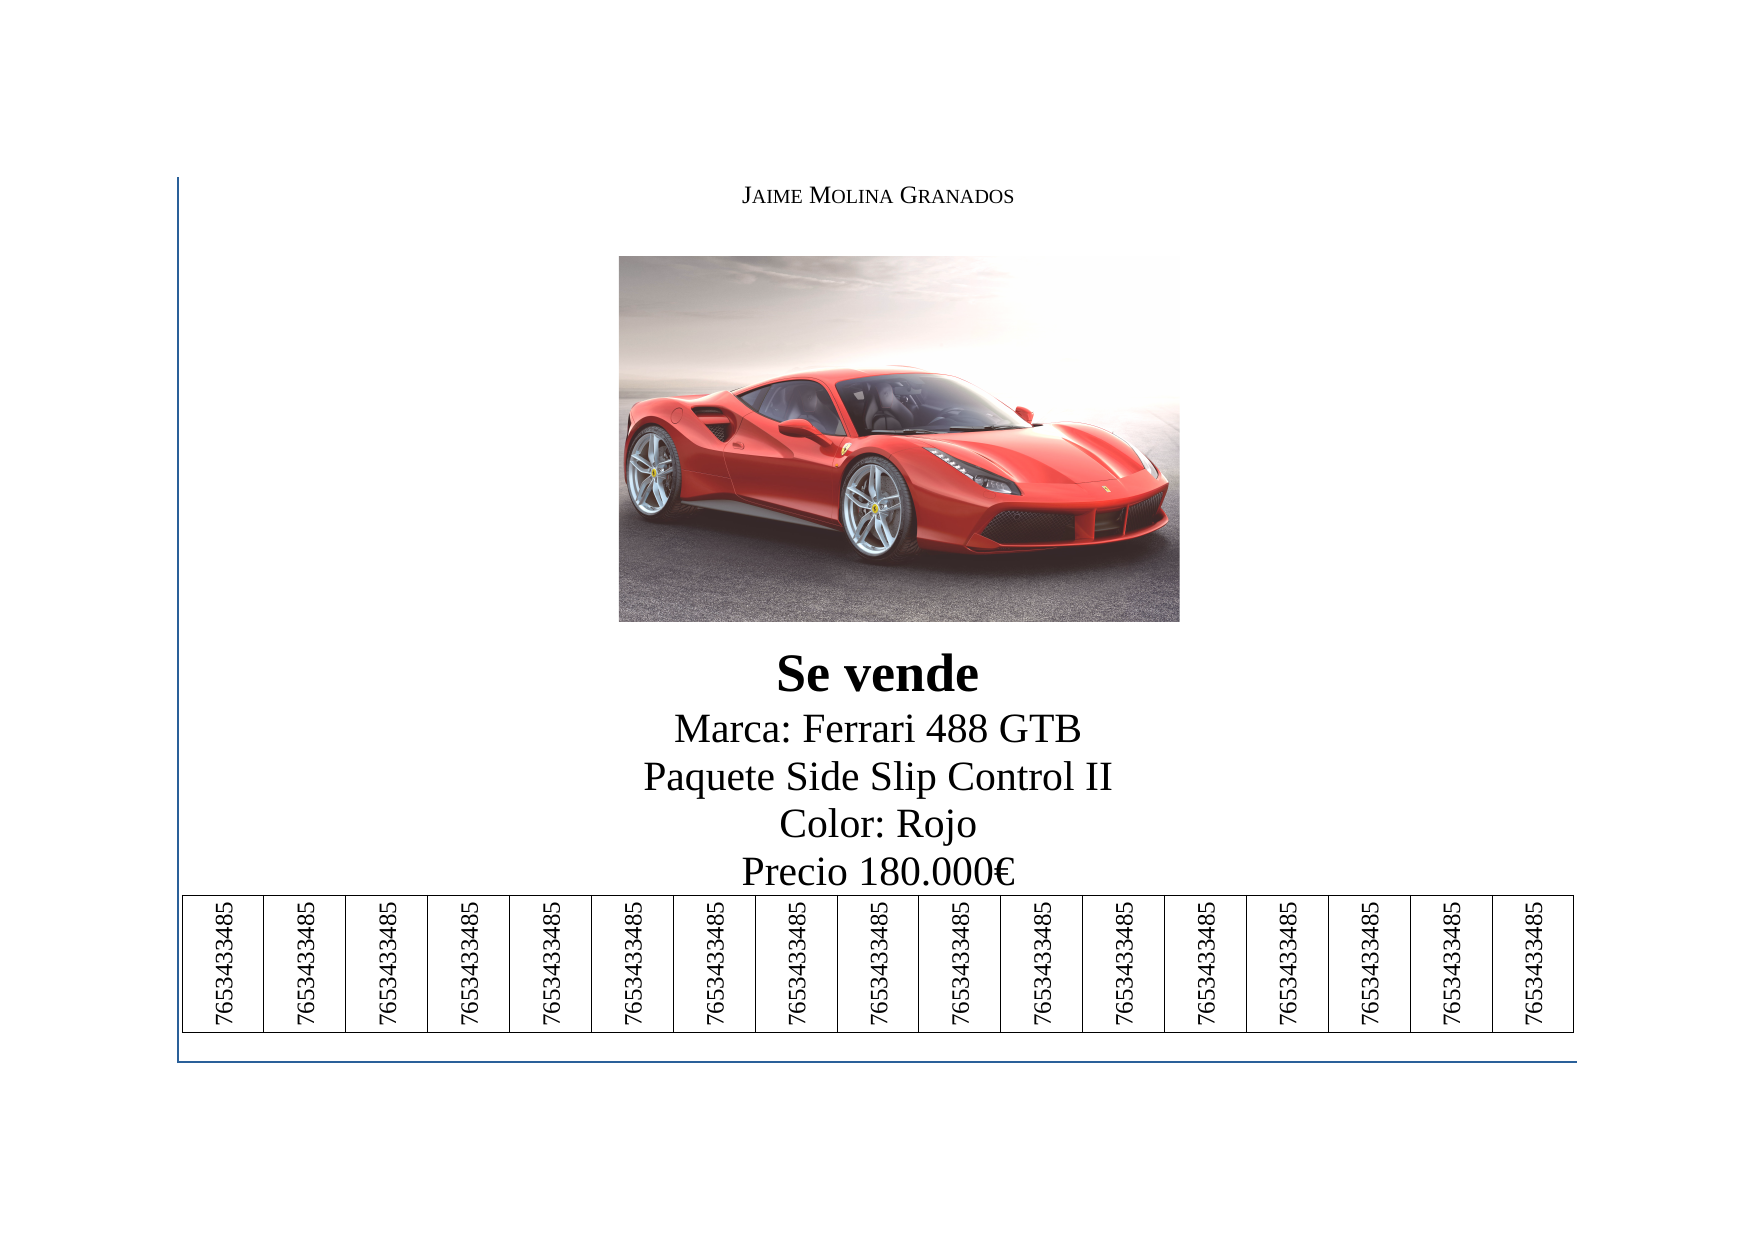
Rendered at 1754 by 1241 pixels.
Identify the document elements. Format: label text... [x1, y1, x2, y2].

table_header 7653433485 [838, 896, 918, 1032]
table_header 7653433485 [1165, 896, 1246, 1032]
table_header 7653433485 [1329, 896, 1410, 1032]
table_header 7653433485 [346, 896, 427, 1032]
table_header 7653433485 [919, 896, 1000, 1032]
table_header 7653433485 [183, 896, 263, 1032]
table_header 7653433485 [1083, 896, 1164, 1032]
text Precio 180.000€ [182, 847, 1574, 895]
table_header 7653433485 [1247, 896, 1328, 1032]
table_header 7653433485 [592, 896, 673, 1032]
table_header 7653433485 [674, 896, 755, 1032]
table_header 7653433485 [510, 896, 591, 1032]
text Paquete Side Slip Control II [182, 751, 1574, 799]
table_header 7653433485 [1493, 896, 1573, 1032]
text Se vende [182, 641, 1574, 703]
text Color: Rojo [182, 799, 1574, 847]
table_header 7653433485 [1001, 896, 1082, 1032]
text Marca: Ferrari 488 GTB [182, 703, 1574, 751]
table_header 7653433485 [1411, 896, 1492, 1032]
table_header 7653433485 [264, 896, 345, 1032]
table_header 7653433485 [428, 896, 509, 1032]
table_header 7653433485 [756, 896, 837, 1032]
